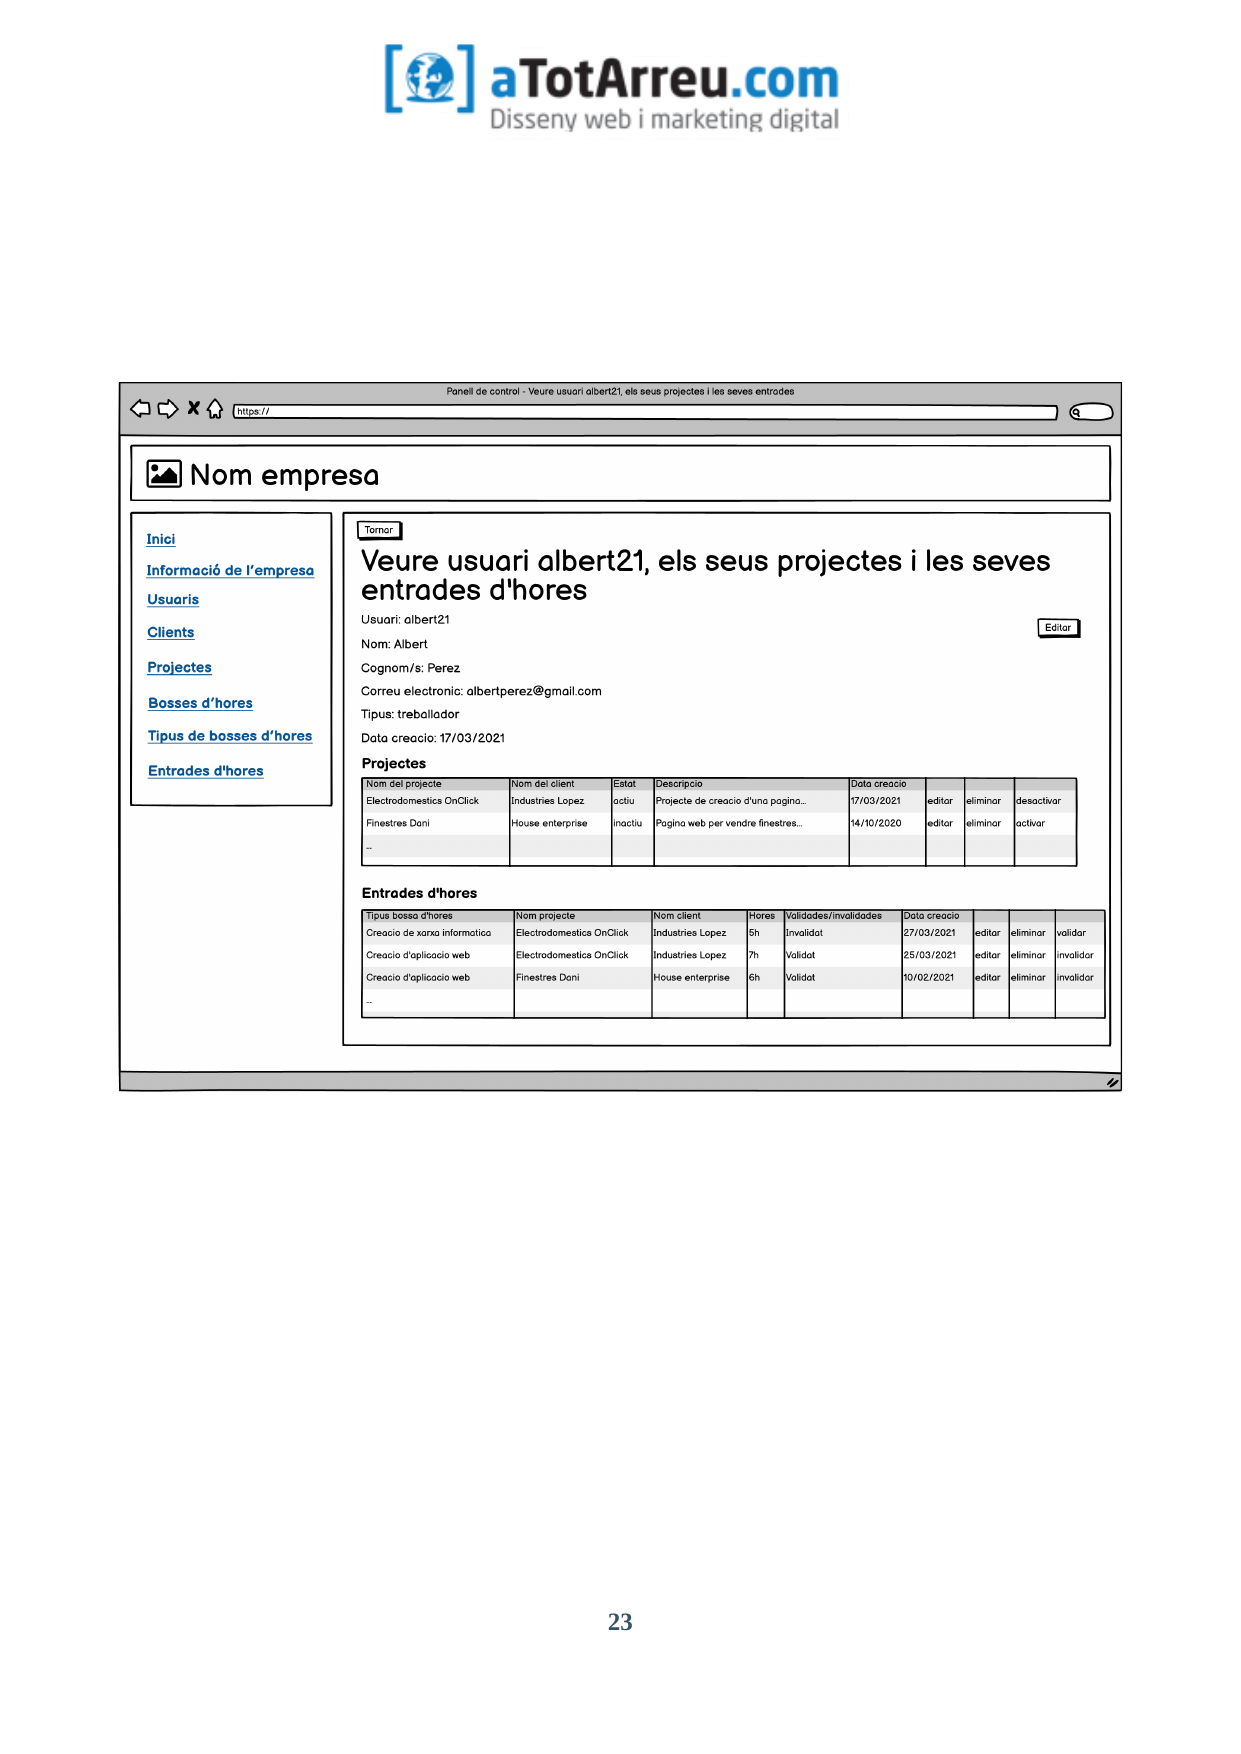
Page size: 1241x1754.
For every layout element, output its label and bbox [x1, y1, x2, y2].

picture [118, 382, 1123, 1092]
picture [356, 37, 873, 141]
